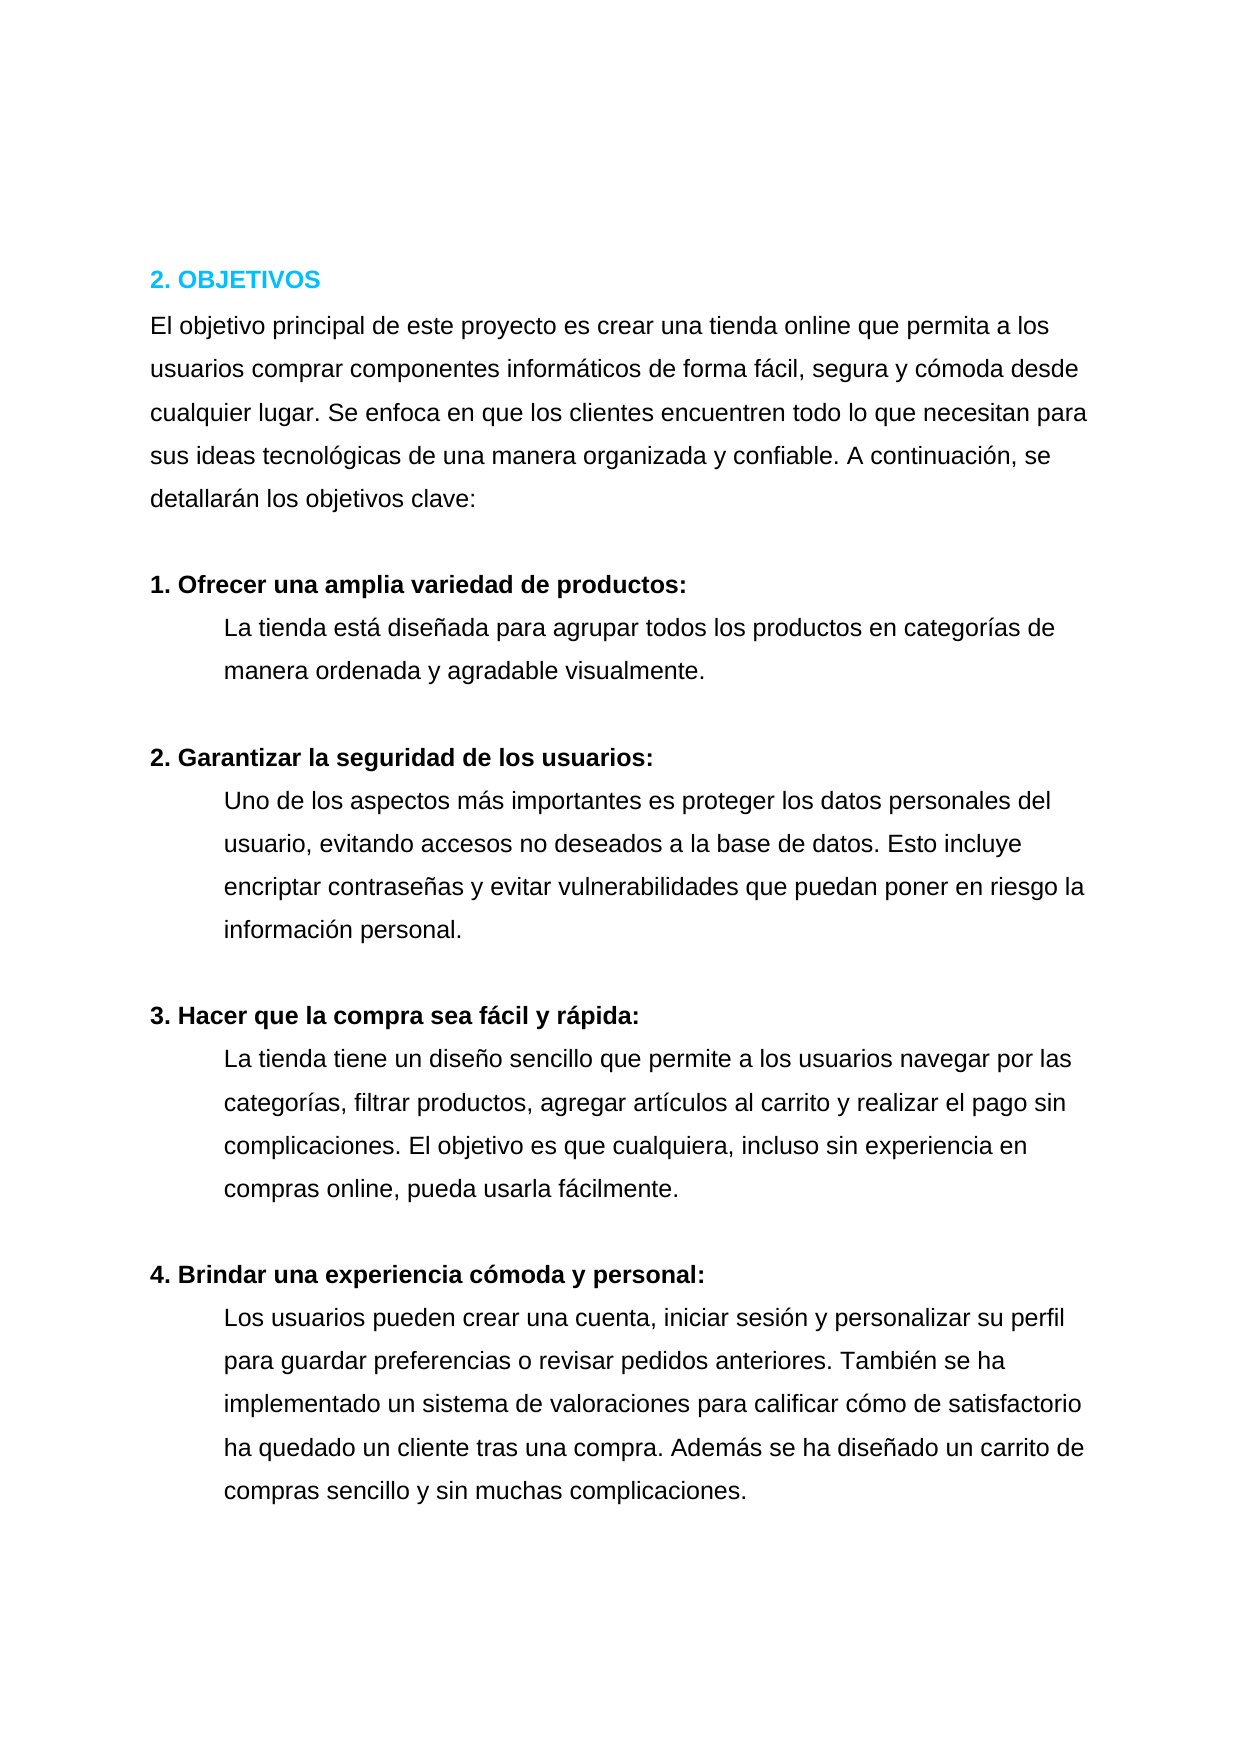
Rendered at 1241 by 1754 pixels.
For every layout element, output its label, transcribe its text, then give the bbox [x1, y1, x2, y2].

text El objetivo principal de este proyecto es crear una tienda online que permita a los usuarios comprar componentes informáticos de forma fácil, segura y cómoda desde cualquier lugar. Se enfoca en que los clientes encuentren todo lo que necesitan para sus ideas tecnológicas de una manera organizada y confiable. A continuación, se detallarán los objetivos clave: 1. Ofrecer una amplia variedad de productos: La tienda está diseñada para agrupar todos los productos en categorías de manera ordenada y agradable visualmente. 2. Garantizar la seguridad de los usuarios: Uno de los aspectos más importantes es proteger los datos personales del usuario, evitando accesos no deseados a la base de datos. Esto incluye encriptar contraseñas y evitar vulnerabilidades que puedan poner en riesgo la información personal. 3. Hacer que la compra sea fácil y rápida: La tienda tiene un diseño sencillo que permite a los usuarios navegar por las categorías, filtrar productos, agregar artículos al carrito y realizar el pago sin complicaciones. El objetivo es que cualquiera, incluso sin experiencia en compras online, pueda usarla fácilmente. 4. Brindar una experiencia cómoda y personal: Los usuarios pueden crear una cuenta, iniciar sesión y personalizar su perfil para guardar preferencias o revisar pedidos anteriores. También se ha implementado un sistema de valoraciones para calificar cómo de satisfactorio ha quedado un cliente tras una compra. Además se ha diseñado un carrito de compras sencillo y sin muchas complicaciones. [150, 311, 1090, 1555]
subtitle 2. OBJETIVOS [150, 265, 1090, 294]
